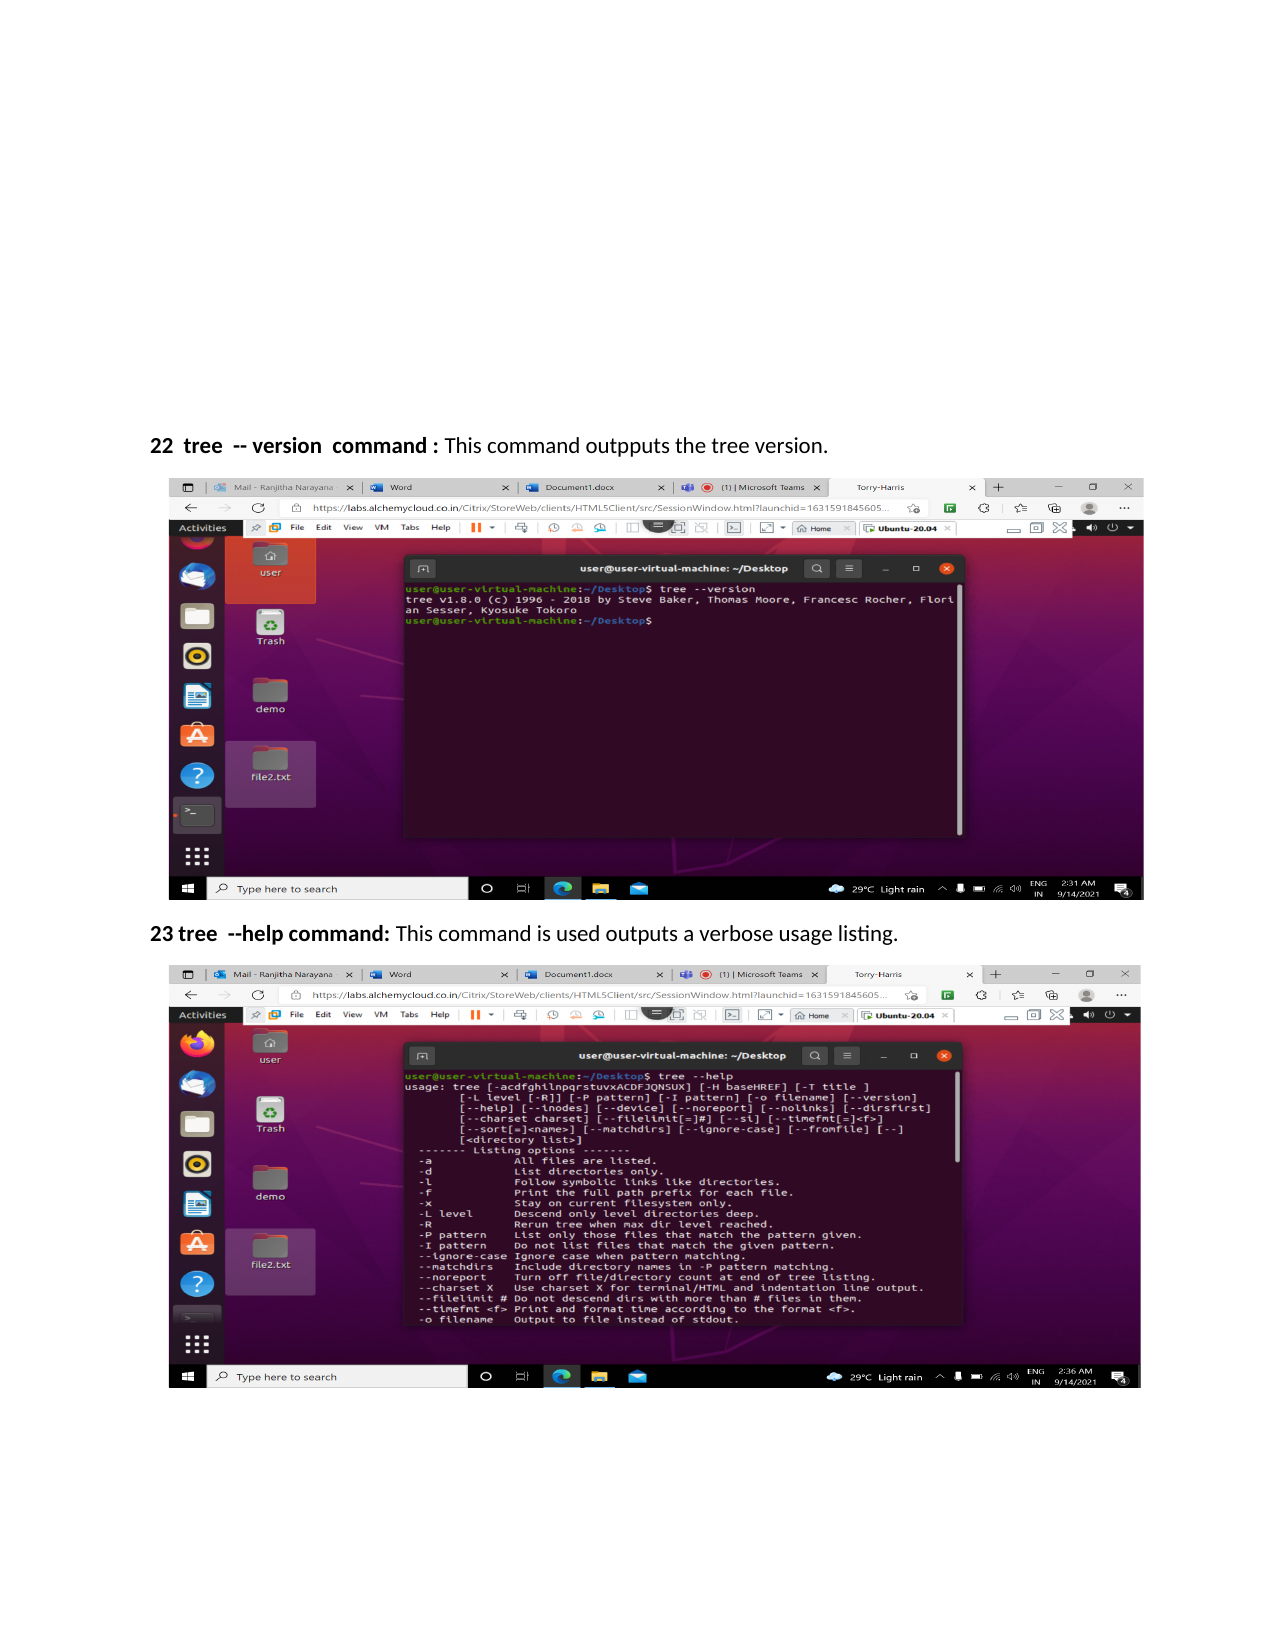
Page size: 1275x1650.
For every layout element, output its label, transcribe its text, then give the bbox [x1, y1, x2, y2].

text 23 tree --help command: This command is used outputs a verbose usage listing. [150, 919, 1125, 947]
picture [168, 965, 1141, 1388]
picture [168, 478, 1144, 900]
text 22 tree -- version command : This command outpputs the tree version. [150, 431, 1125, 459]
